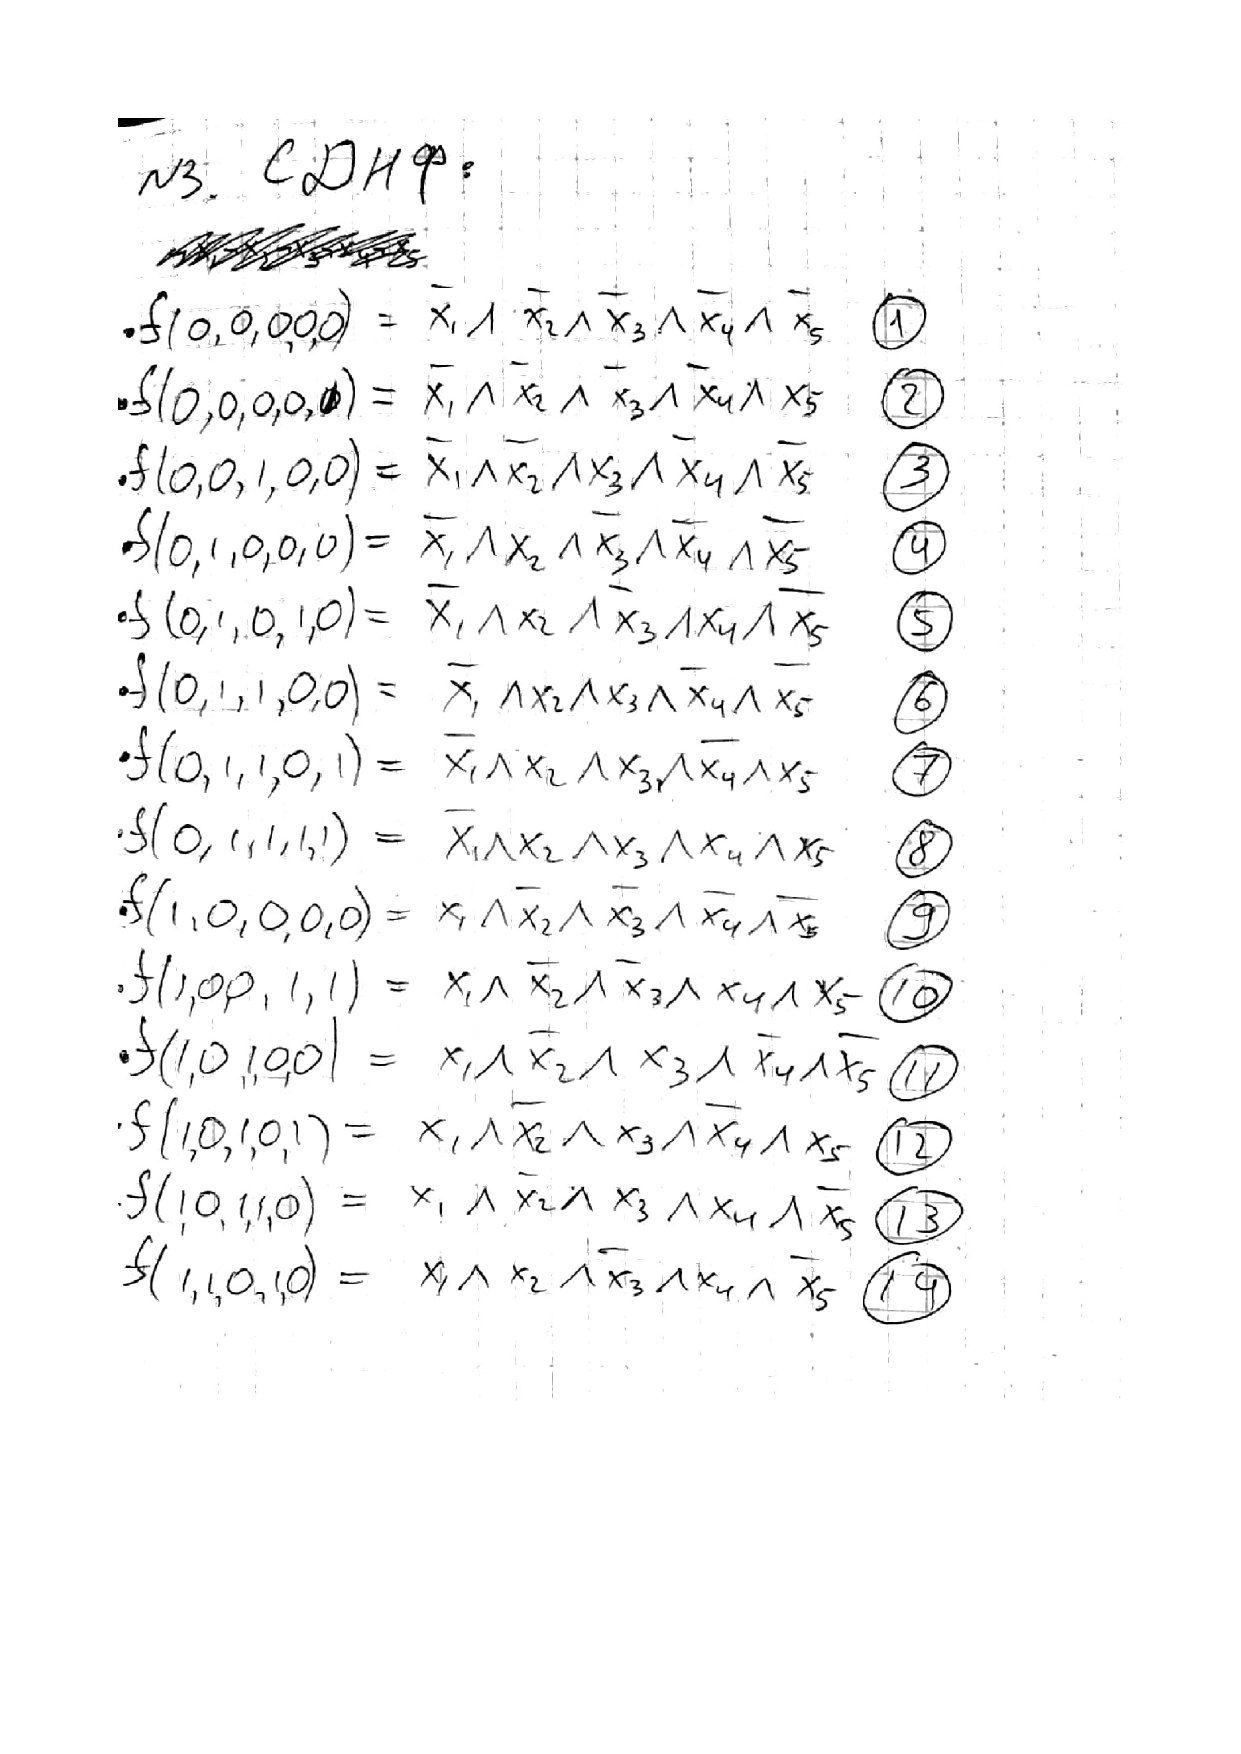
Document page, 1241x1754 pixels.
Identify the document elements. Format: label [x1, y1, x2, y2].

picture [118, 118, 1123, 1401]
